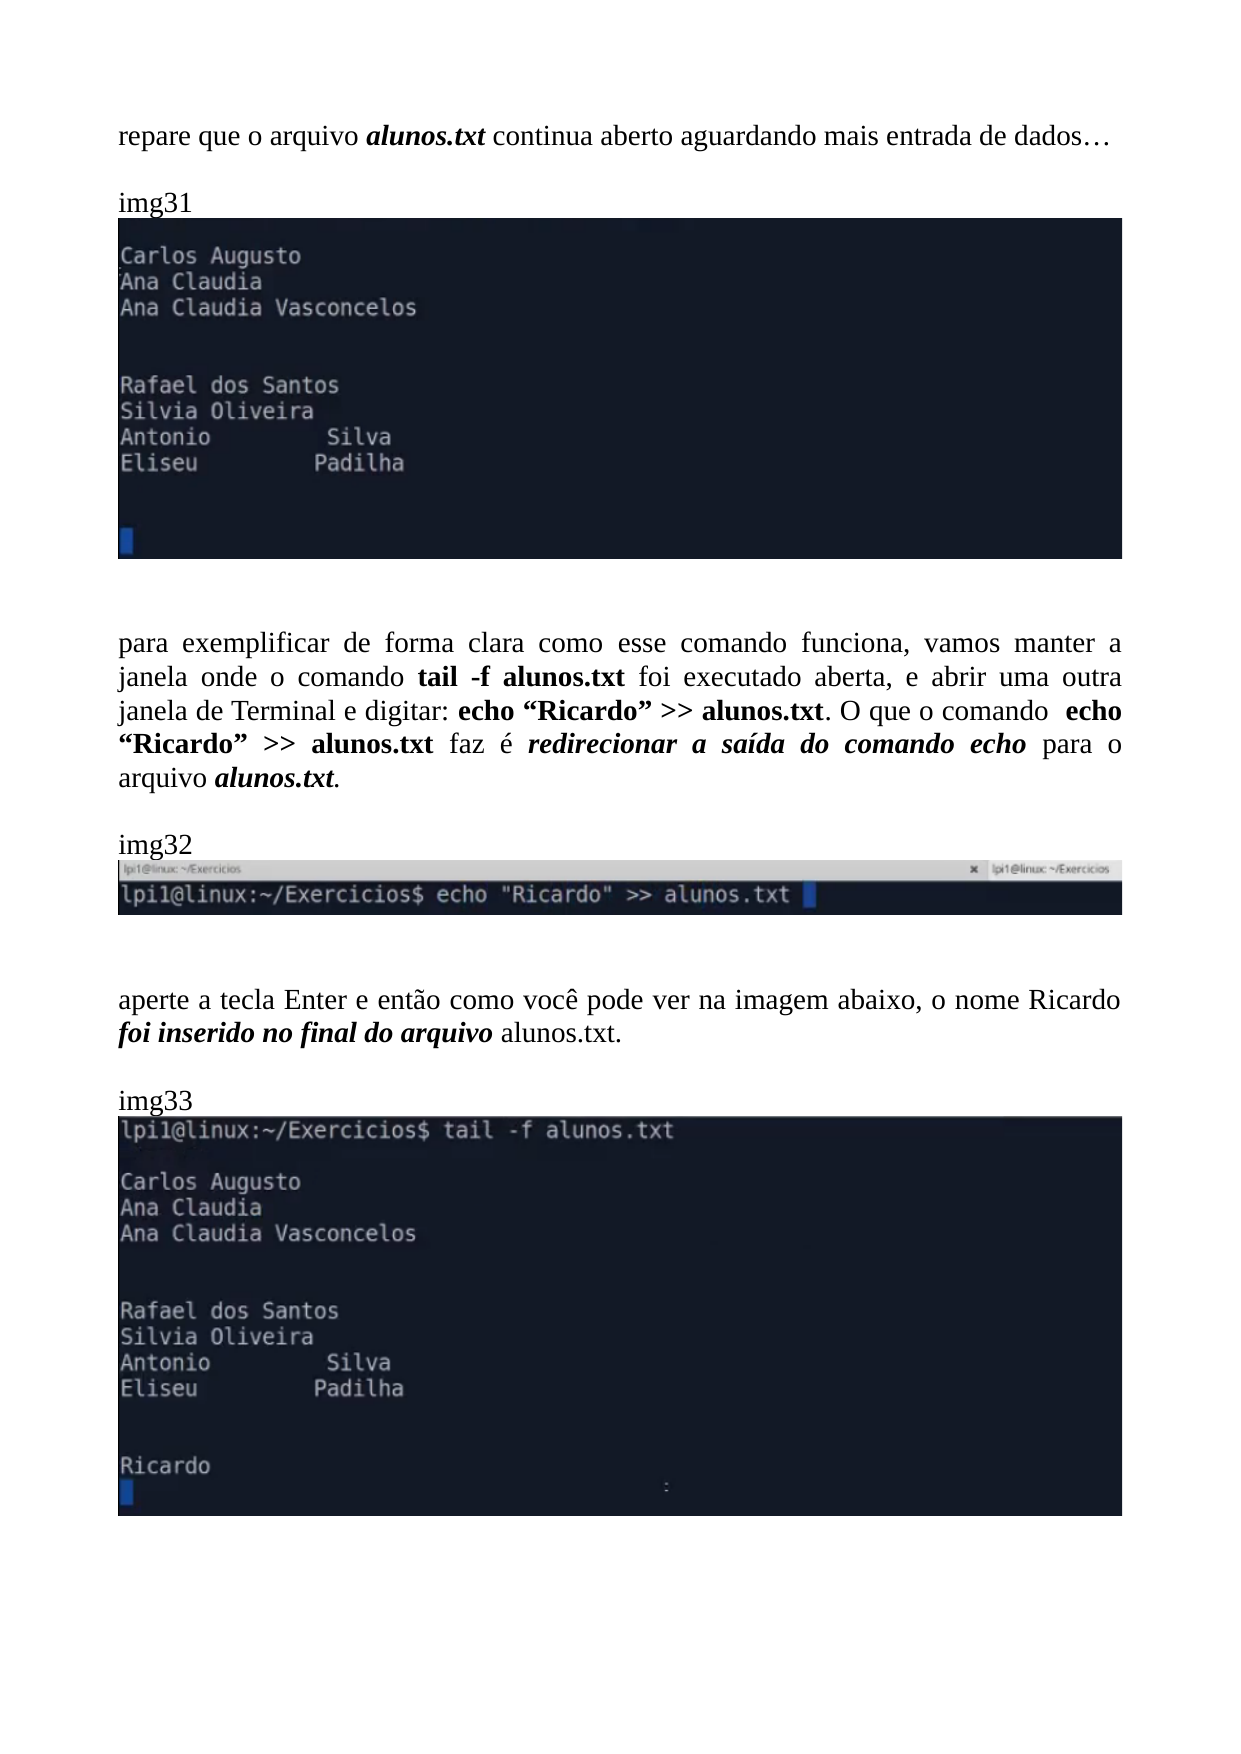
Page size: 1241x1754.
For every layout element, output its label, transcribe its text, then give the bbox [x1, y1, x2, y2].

picture [118, 218, 1123, 559]
text img31 [118, 185, 1122, 218]
text aperte a tecla Enter e então como você pode ver na imagem abaixo, o nome Ricardo foi inserido no final do arquivo alunos.txt. [118, 982, 1122, 1049]
text img32 [118, 827, 1122, 860]
picture [118, 1116, 1123, 1516]
text img33 [118, 1083, 1122, 1116]
picture [118, 860, 1123, 915]
text repare que o arquivo alunos.txt continua aberto aguardando mais entrada de dados… [118, 118, 1122, 152]
text para exemplificar de forma clara como esse comando funciona, vamos manter a janela onde o comando tail -f alunos.txt foi executado aberta, e abrir uma outra janela de Terminal e digitar: echo “Ricardo” >> alunos.txt. O que o comando echo “Ricardo” >> alunos.txt faz é redirecionar a saída do comando echo para o arquivo alunos.txt. [118, 626, 1122, 793]
